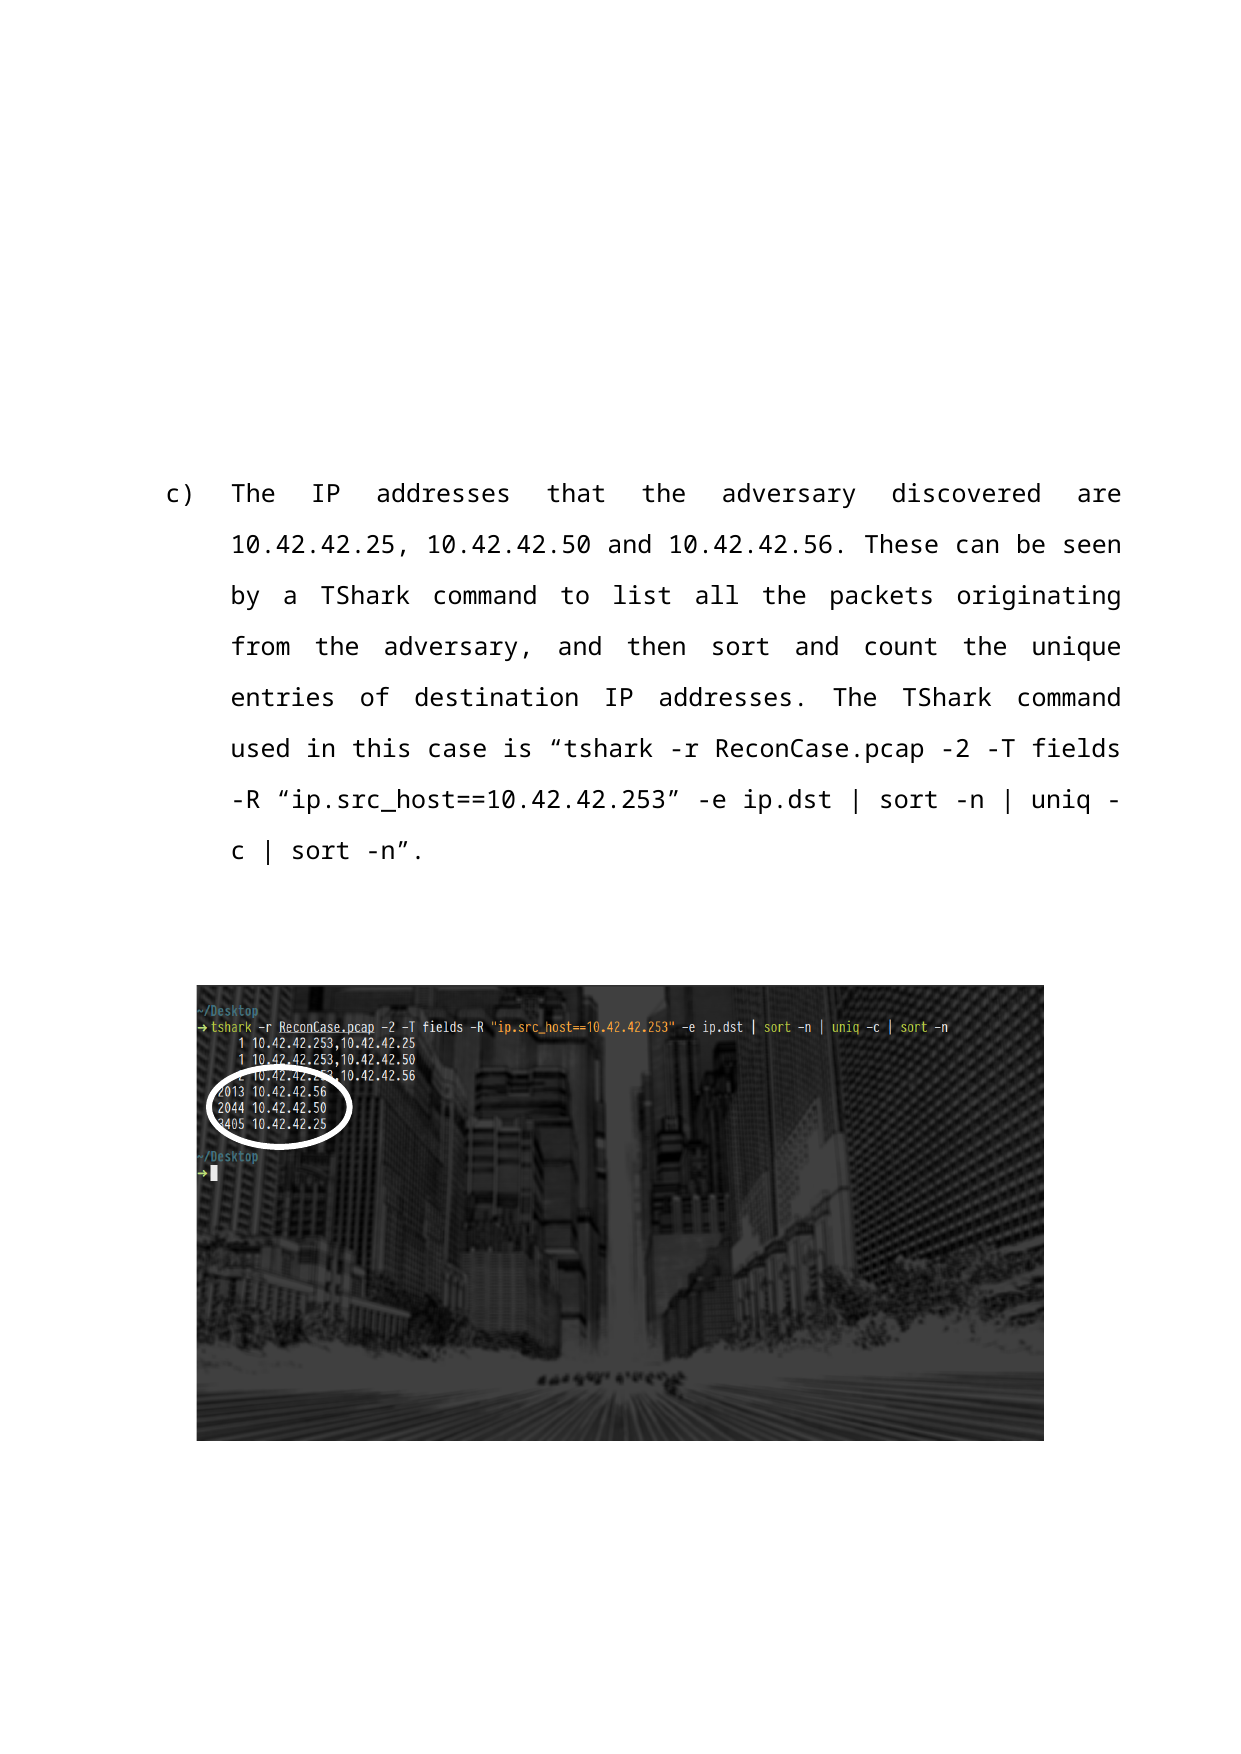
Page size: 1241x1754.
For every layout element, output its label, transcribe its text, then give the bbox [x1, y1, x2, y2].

list The IP addresses that the adversary discovered are 10.42.42.25, 10.42.42.50 and 10.42.42.56. These can be seen by a TShark command to list all the packets originating from the adversary, and then sort and count the unique entries of destination IP addresses. The TShark command used in this case is “tshark -r ReconCase.pcap -2 -T fields -R “ip.src_host==10.42.42.253” -e ip.dst | sort -n | uniq -c | sort -n”. [165, 475, 1122, 867]
picture [196, 985, 1044, 1441]
